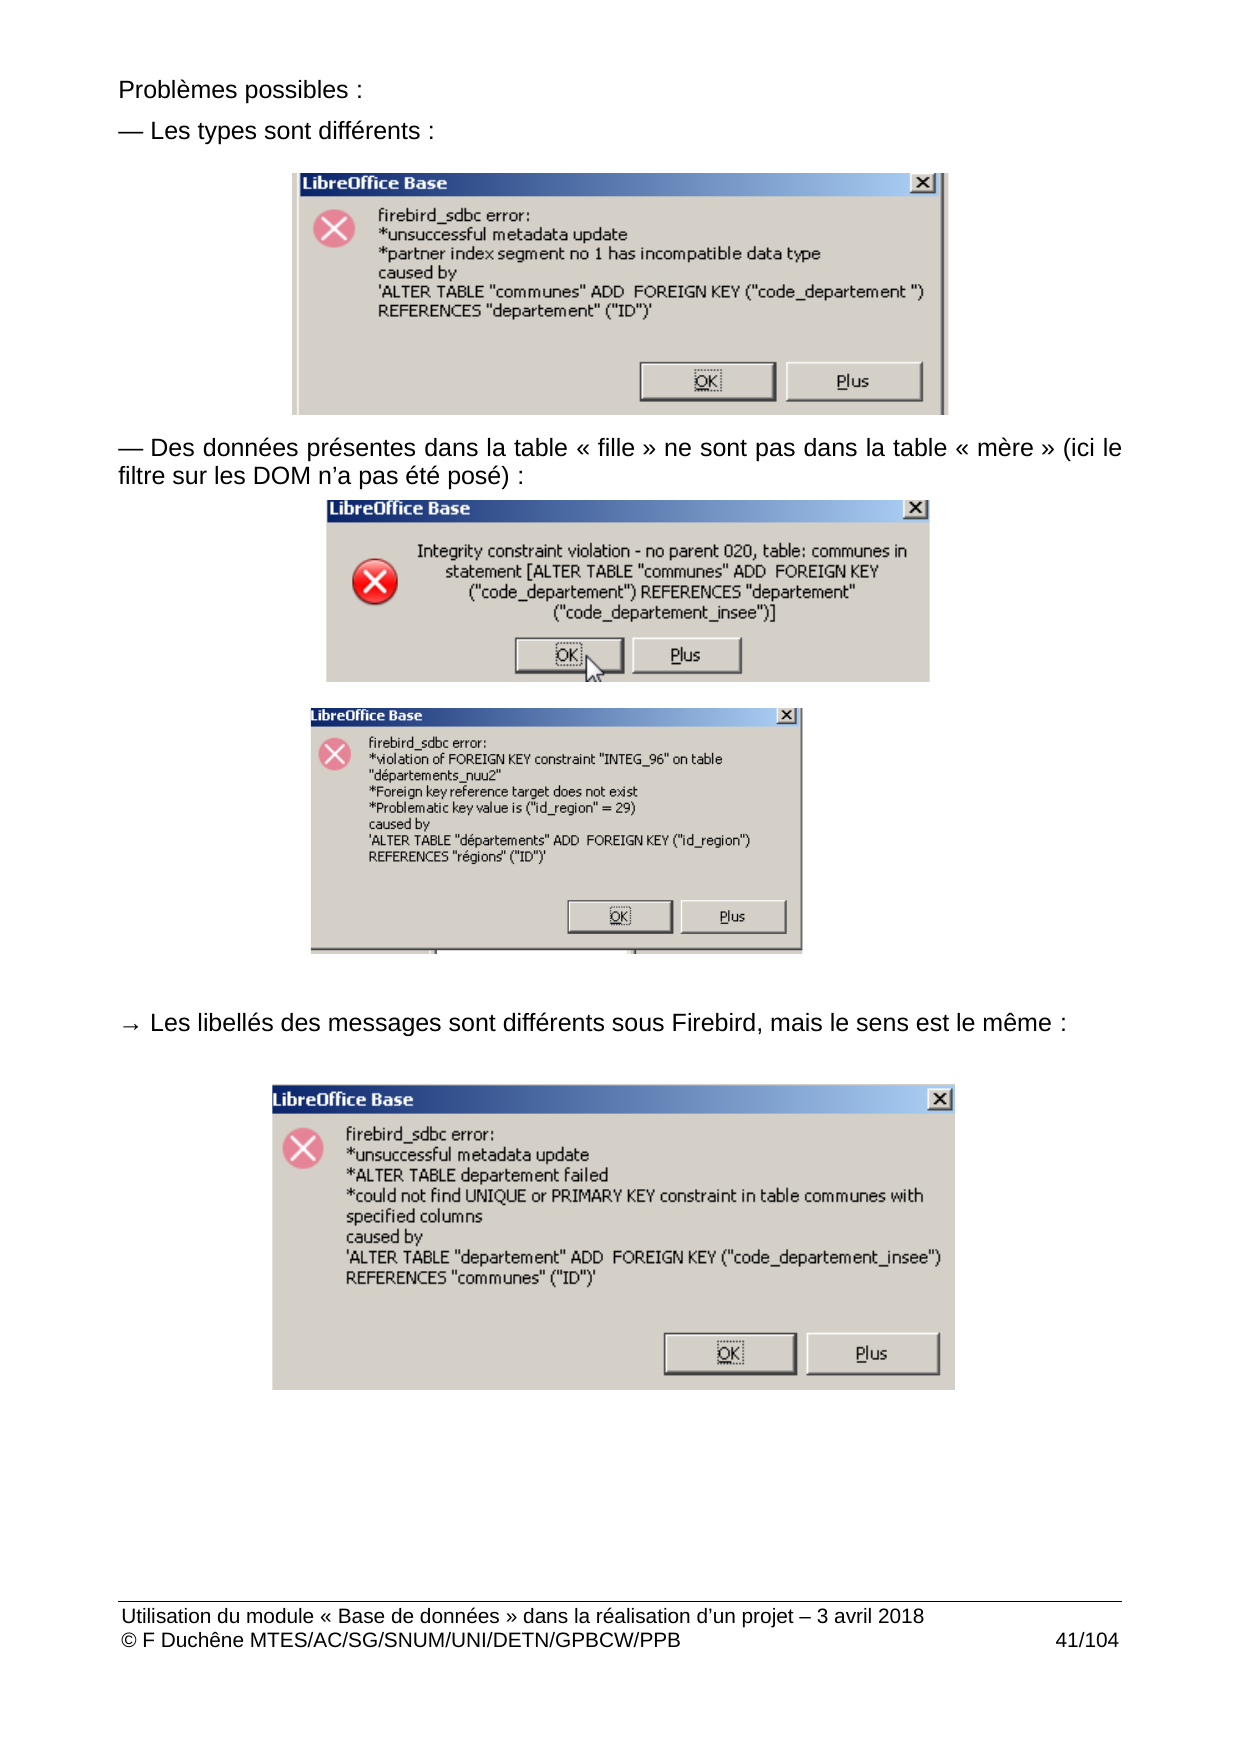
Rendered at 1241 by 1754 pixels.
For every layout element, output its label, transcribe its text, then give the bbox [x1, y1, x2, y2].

text Problèmes possibles : [118, 75, 1122, 104]
text → Les libellés des messages sont différents sous Firebird, mais le sens est le même : [118, 1007, 1122, 1036]
text — Les types sont différents : [118, 116, 1122, 145]
text — Des données présentes dans la table « fille » ne sont pas dans la table « mère » (ici le filtre sur les DOM n’a pas été posé) : [118, 432, 1122, 490]
picture [326, 500, 930, 682]
picture [310, 708, 803, 954]
